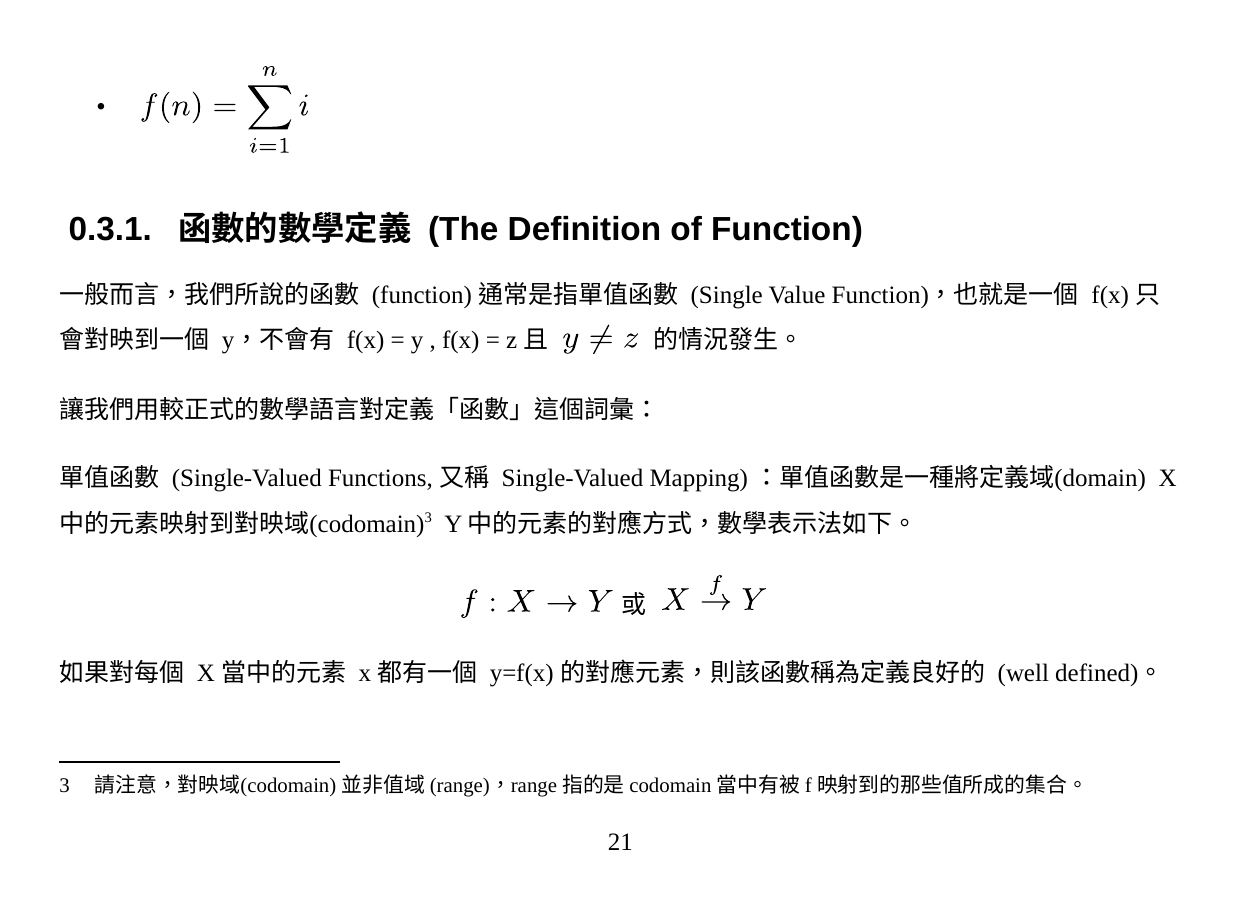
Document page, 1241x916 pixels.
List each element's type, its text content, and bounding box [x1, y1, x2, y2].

subtitle 函數的數學定義 (The Definition of Function) [59, 202, 1181, 250]
text 請注意，對映域(codomain) 並非值域 (range)，range 指的是 codomain 當中有被 f 映射到的那些值所成的集合。 [59, 768, 1181, 798]
text 單值函數 (Single-Valued Functions, 又稱 Single-Valued Mapping) ：單值函數是一種將定義域(domain) X 中的元素映射到對映域(codomain) Y 中的元素的對應方式，數學表示法如下。 [59, 458, 1181, 539]
text 或 [59, 572, 1181, 620]
text 如果對每個 X 當中的元素 x 都有一個 y=f(x) 的對應元素，則該函數稱為定義良好的 (well defined)。 [59, 653, 1181, 689]
text 讓我們用較正式的數學語言對定義「函數」這個詞彙： [59, 389, 1181, 425]
text 一般而言，我們所說的函數 (function) 通常是指單值函數 (Single Value Function)，也就是一個 f(x) 只會對映到一個 y，不會有 f(x) = y , f(x) = z 且 的情況發生。 [59, 275, 1181, 356]
